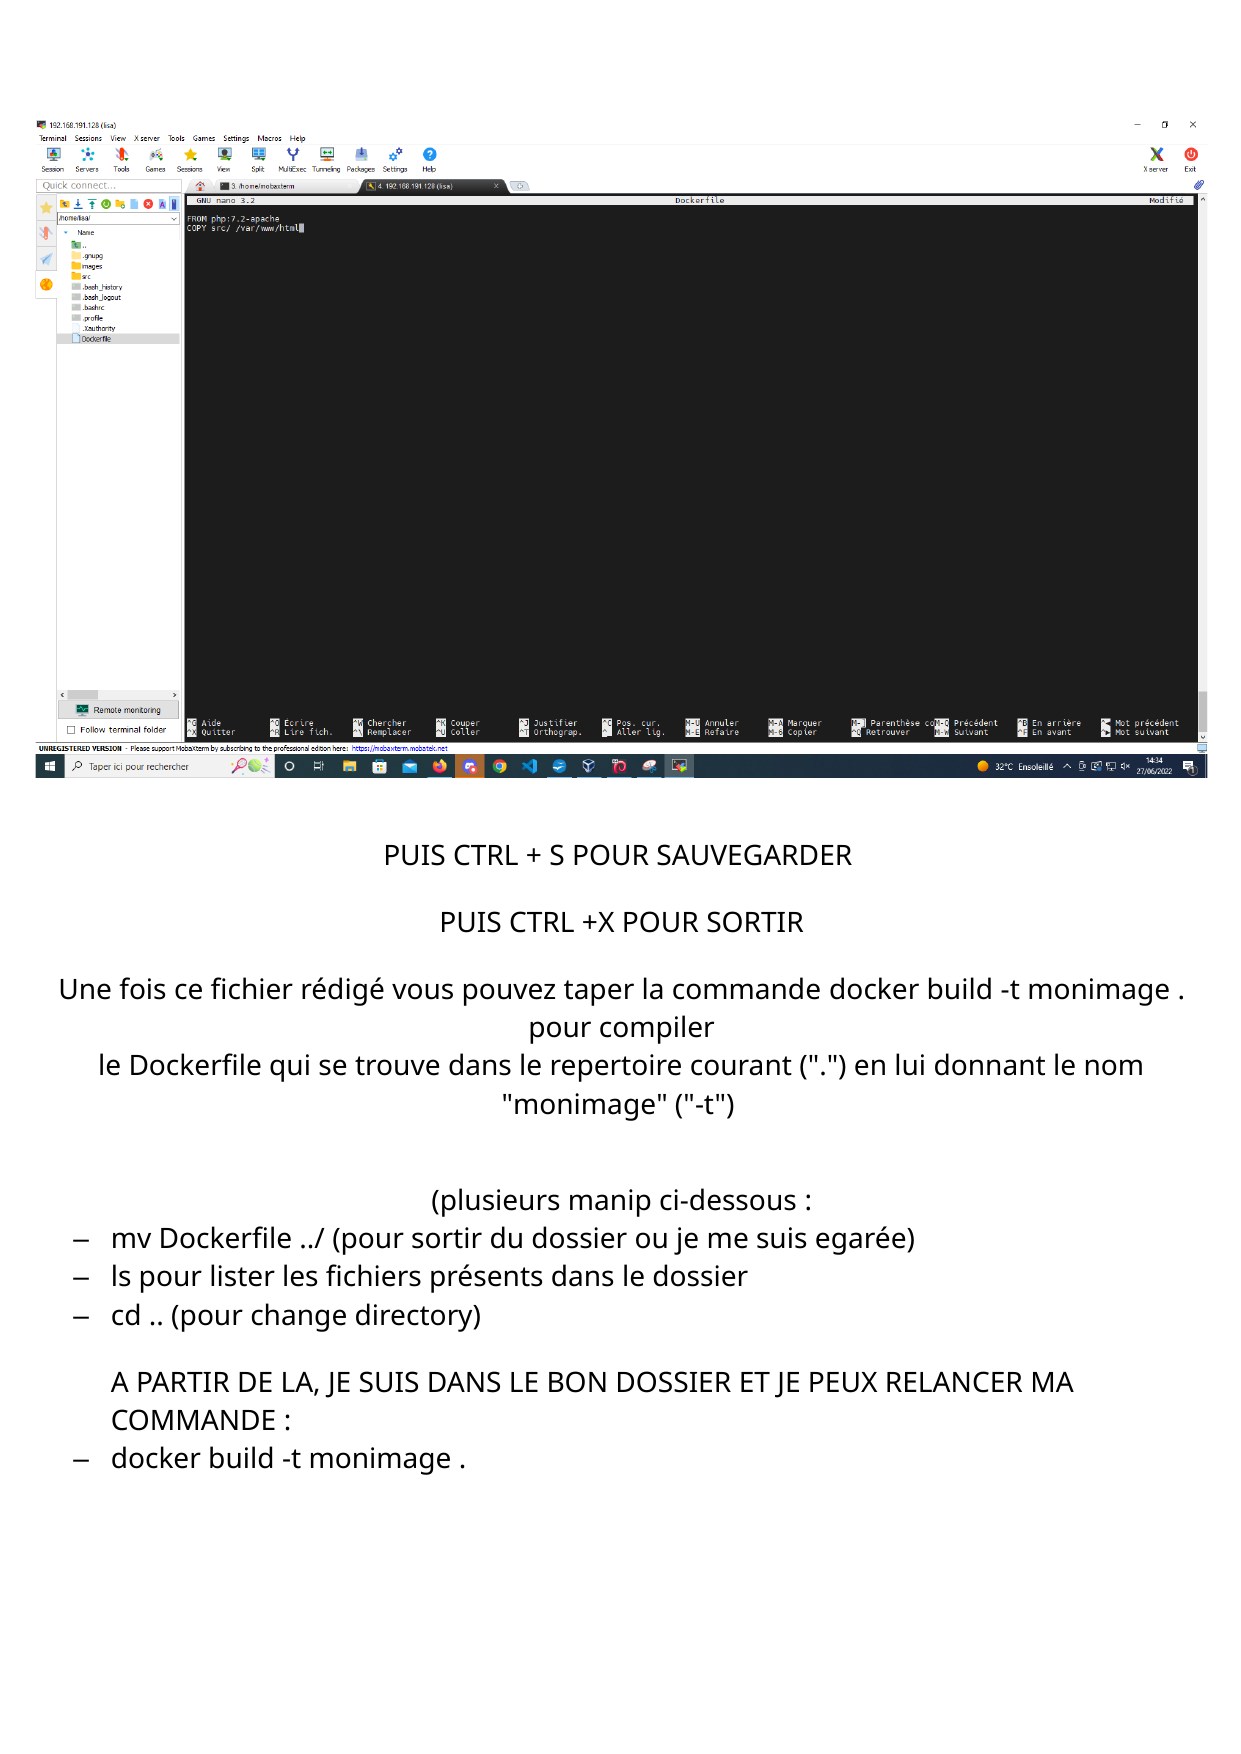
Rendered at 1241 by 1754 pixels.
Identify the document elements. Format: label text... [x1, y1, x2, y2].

text PUIS CTRL +X POUR SORTIR [36, 902, 1207, 940]
text Une fois ce fichier rédigé vous pouvez taper la commande docker build -t monimage . pour compiler le Dockerfile qui se trouve dans le repertoire courant (".") en lui donnant le nom "monimage" ("-t") [36, 969, 1207, 1122]
list mv Dockerfile ../ (pour sortir du dossier ou je me suis egarée) [73, 1218, 1207, 1256]
list A PARTIR DE LA, JE SUIS DANS LE BON DOSSIER ET JE PEUX RELANCER MA COMMANDE : [73, 1362, 1207, 1438]
list cd .. (pour change directory) [73, 1295, 1207, 1333]
text PUIS CTRL + S POUR SAUVEGARDER [36, 835, 1207, 873]
text (plusieurs manip ci-dessous : [36, 1180, 1207, 1218]
list docker build -t monimage . [73, 1438, 1207, 1477]
list ls pour lister les fichiers présents dans le dossier [73, 1256, 1207, 1295]
picture [35, 118, 1208, 778]
